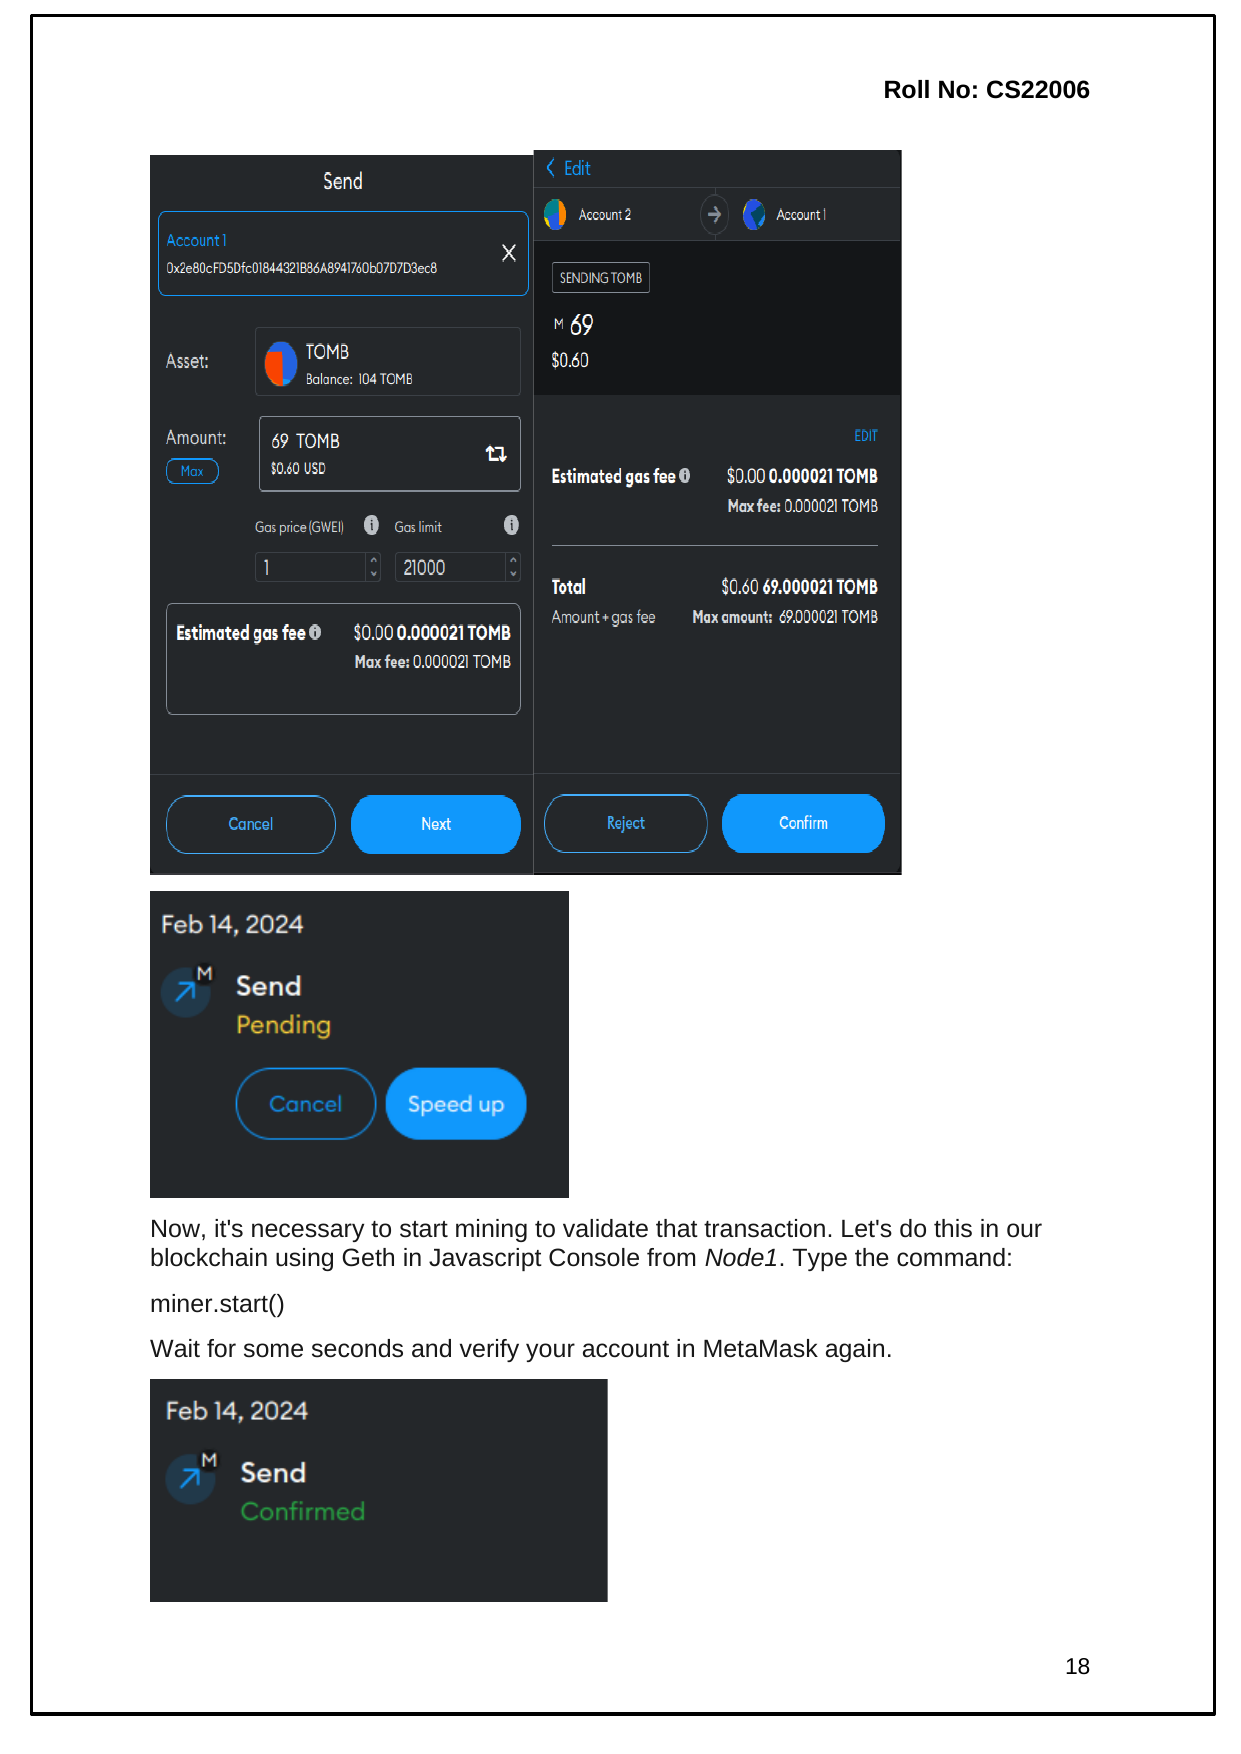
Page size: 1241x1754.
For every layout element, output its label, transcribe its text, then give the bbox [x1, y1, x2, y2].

picture [150, 891, 569, 1198]
picture [150, 1379, 608, 1602]
text miner.start() [150, 1288, 1090, 1317]
picture [150, 150, 902, 875]
text Now, it's necessary to start mining to validate that transaction. Let's do this in our blockchain using Geth in Javascript Console from Node1. Type the command: [150, 1214, 1090, 1272]
text Wait for some seconds and verify your account in MetaMask again. [150, 1334, 1090, 1363]
